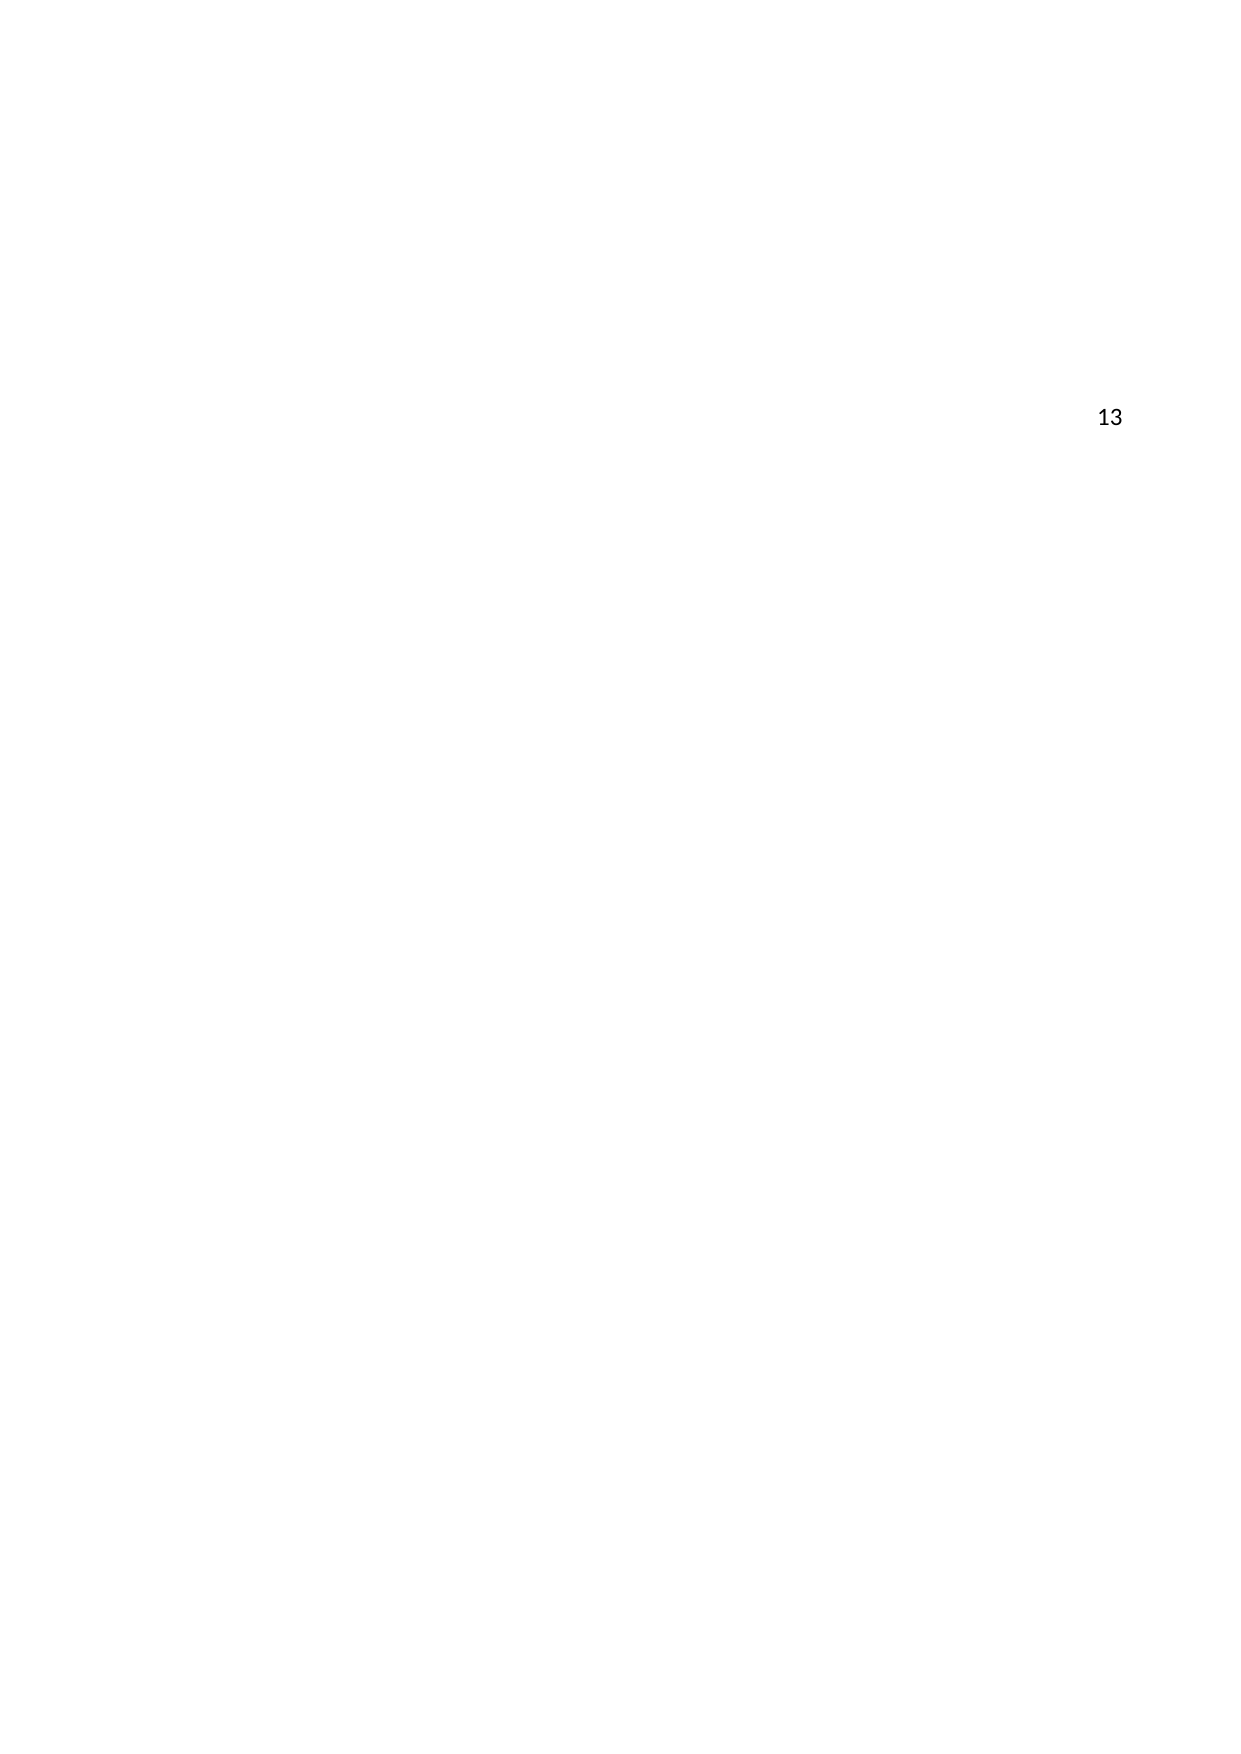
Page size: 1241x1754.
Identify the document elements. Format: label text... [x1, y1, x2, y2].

text 13 [118, 401, 1122, 432]
